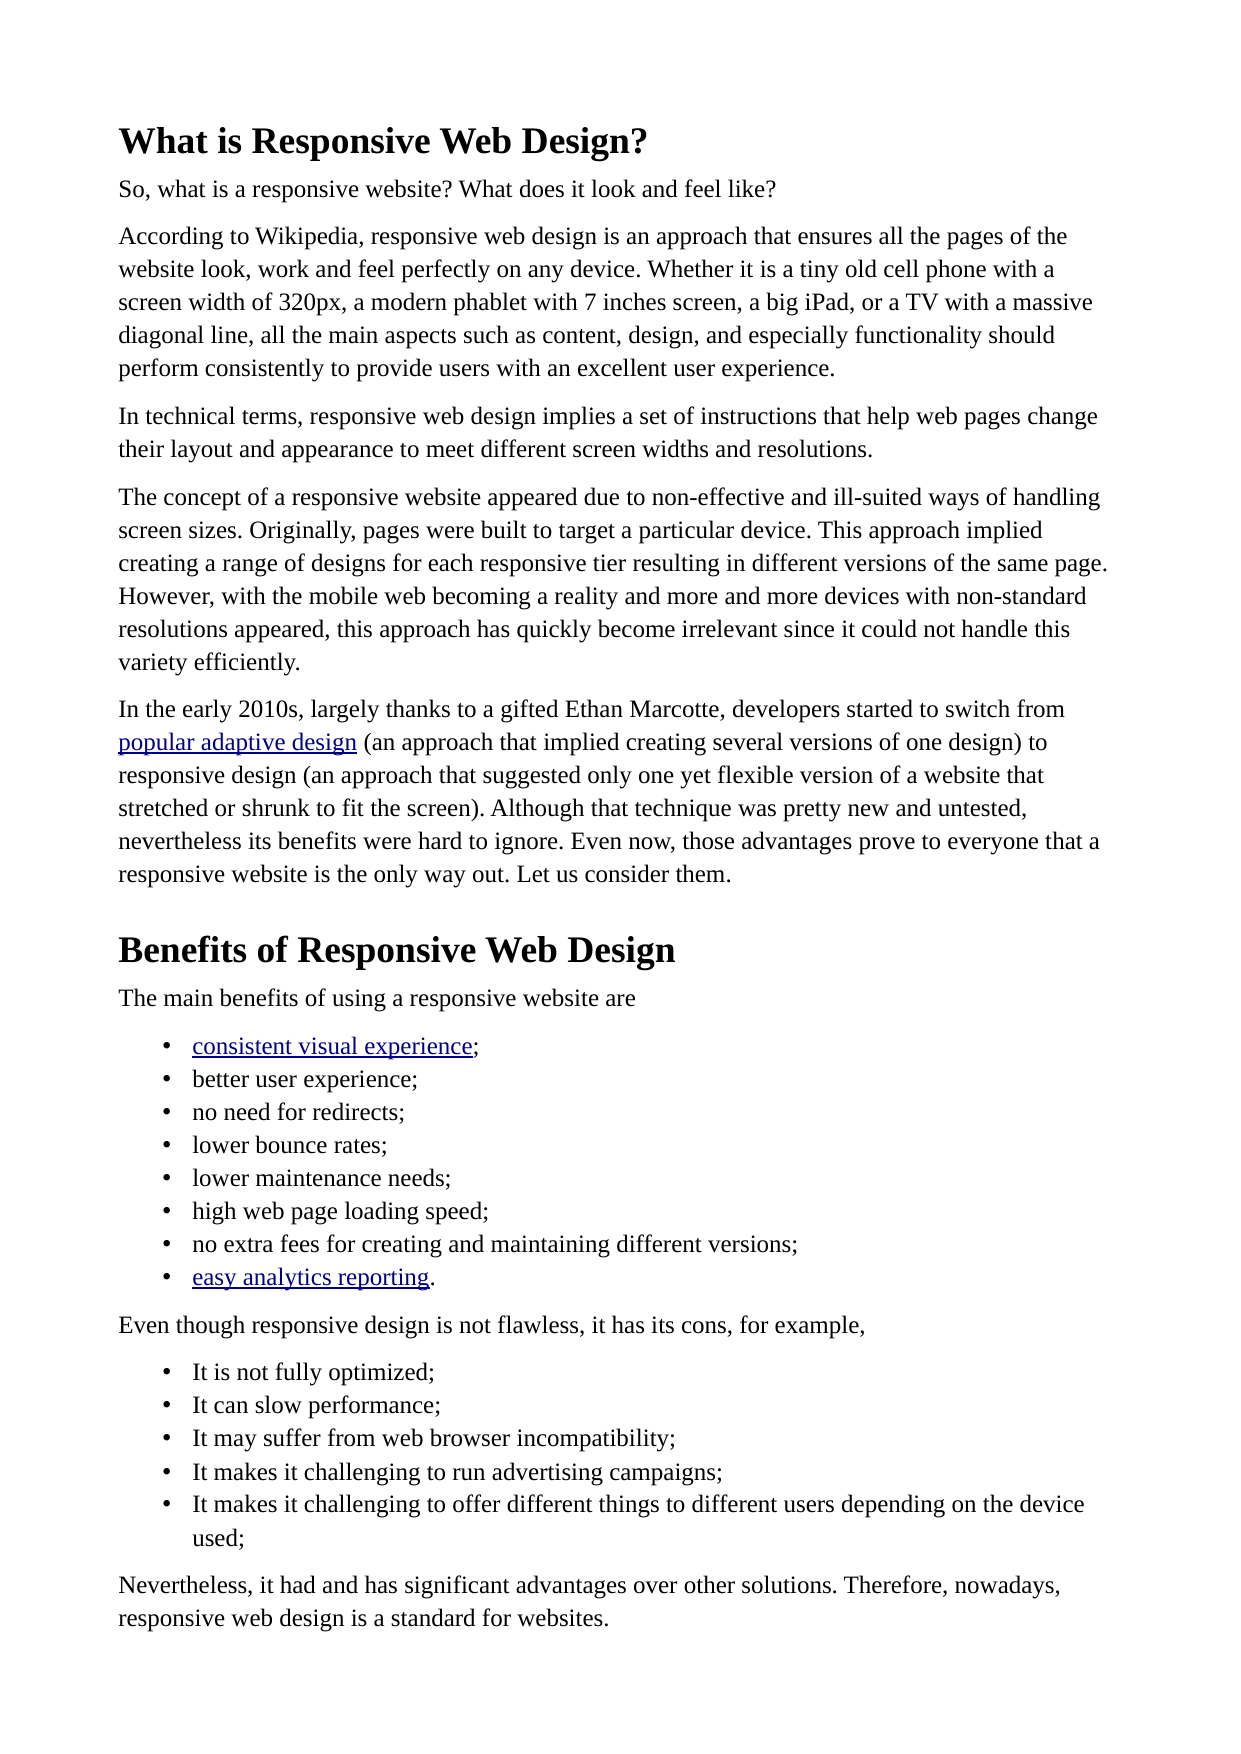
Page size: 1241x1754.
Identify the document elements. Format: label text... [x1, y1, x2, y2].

text In technical terms, responsive web design implies a set of instructions that help web pages change their layout and appearance to meet different screen widths and resolutions. [118, 401, 1122, 463]
list It makes it challenging to offer different things to different users depending on the device used; [162, 1489, 1122, 1551]
list easy analytics reporting. [162, 1262, 1122, 1291]
text The concept of a responsive website appeared due to non-effective and ill-suited ways of handling screen sizes. Originally, pages were built to target a particular device. This approach implied creating a range of designs for each responsive tier resulting in different versions of the same page. However, with the mobile web becoming a reality and more and more devices with non-standard resolutions appeared, this approach has quickly become irrelevant since it could not handle this variety efficiently. [118, 482, 1122, 676]
text In the early 2010s, largely thanks to a gifted Ethan Marcotte, developers started to switch from popular adaptive design (an approach that implied creating several versions of one design) to responsive design (an approach that suggested only one yet flexible version of a website that stretched or shrunk to fit the screen). Although that technique was pretty new and untested, nevertheless its benefits were hard to ignore. Even now, those advantages prove to everyone that a responsive website is the only way out. Let us consider them. [118, 694, 1122, 888]
list better user experience; [162, 1064, 1122, 1093]
list no extra fees for creating and maintaining different versions; [162, 1229, 1122, 1258]
list no need for redirects; [162, 1097, 1122, 1126]
list It makes it challenging to run advertising campaigns; [162, 1457, 1122, 1485]
text According to Wikipedia, responsive web design is an approach that ensures all the pages of the website look, work and feel perfectly on any device. Whether it is a tiny old cell phone with a screen width of 320px, a modern phablet with 7 inches screen, a big iPad, or a TV with a massive diagonal line, all the main aspects such as content, design, and especially functionality should perform consistently to provide users with an excellent user experience. [118, 221, 1122, 382]
list It is not fully optimized; [162, 1357, 1122, 1386]
list It may suffer from web browser incompatibility; [162, 1423, 1122, 1452]
list lower maintenance needs; [162, 1163, 1122, 1192]
list consistent visual experience; [162, 1031, 1122, 1060]
text So, what is a responsive website? What does it look and feel like? [118, 174, 1122, 202]
subtitle What is Responsive Web Design? [118, 118, 1122, 161]
text Nevertheless, it had and has significant advantages over other solutions. Therefore, nowadays, responsive web design is a standard for websites. [118, 1570, 1122, 1632]
list high web page loading speed; [162, 1196, 1122, 1225]
text Even though responsive design is not flawless, it has its cons, for example, [118, 1310, 1122, 1339]
list lower bounce rates; [162, 1130, 1122, 1159]
list It can slow performance; [162, 1391, 1122, 1419]
subtitle Benefits of Responsive Web Design [118, 928, 1122, 971]
text The main benefits of using a responsive website are [118, 983, 1122, 1012]
